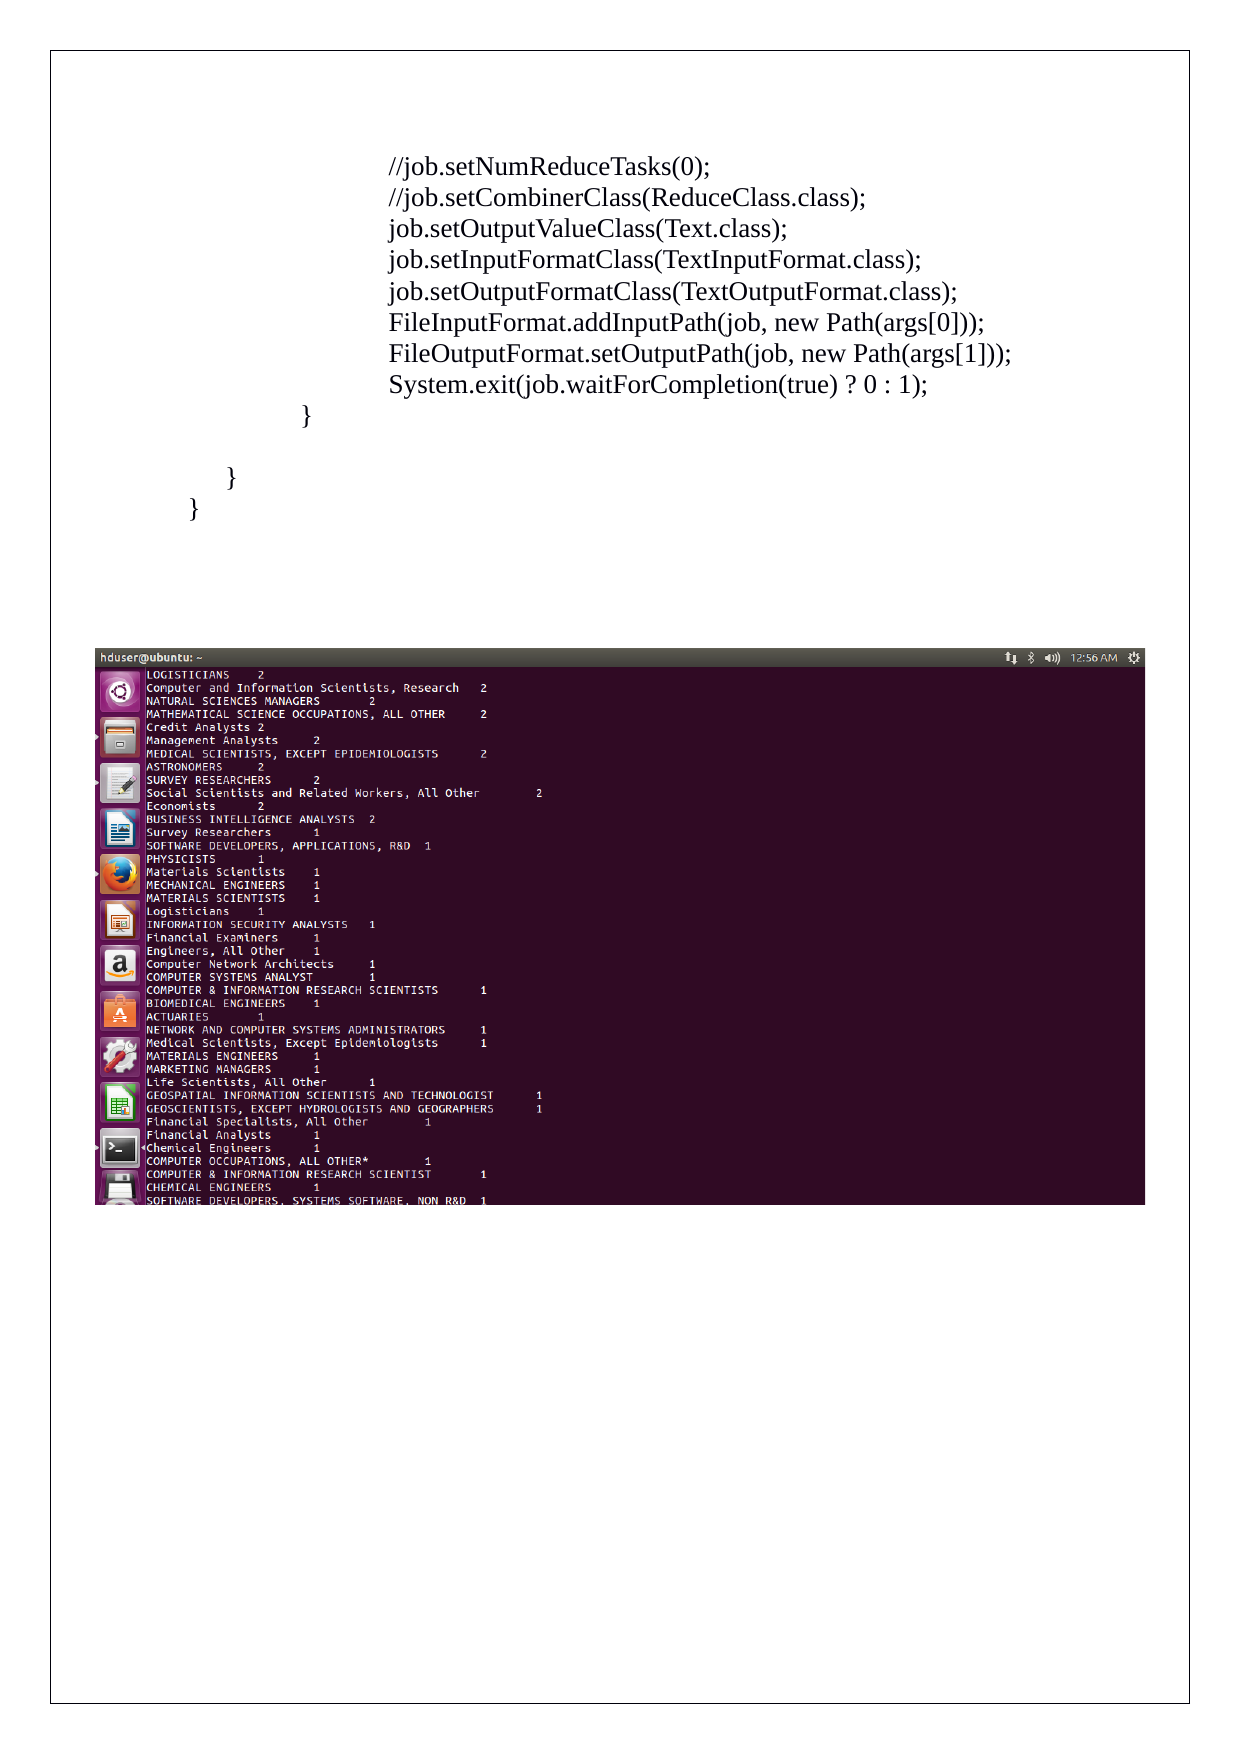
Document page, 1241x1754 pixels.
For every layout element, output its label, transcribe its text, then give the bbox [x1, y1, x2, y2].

text } [187, 399, 1090, 430]
text System.exit(job.waitForCompletion(true) ? 0 : 1); [187, 368, 1090, 399]
text FileOutputFormat.setOutputPath(job, new Path(args[1])); [187, 337, 1090, 368]
text //job.setNumReduceTasks(0); [187, 150, 1090, 181]
text } [187, 493, 1090, 524]
text job.setOutputValueClass(Text.class); [187, 212, 1090, 243]
picture [95, 648, 1146, 1205]
text } [187, 461, 1090, 493]
text job.setOutputFormatClass(TextOutputFormat.class); [187, 274, 1090, 306]
text //job.setCombinerClass(ReduceClass.class); [187, 181, 1090, 212]
text job.setInputFormatClass(TextInputFormat.class); [187, 243, 1090, 274]
text FileInputFormat.addInputPath(job, new Path(args[0])); [187, 306, 1090, 337]
